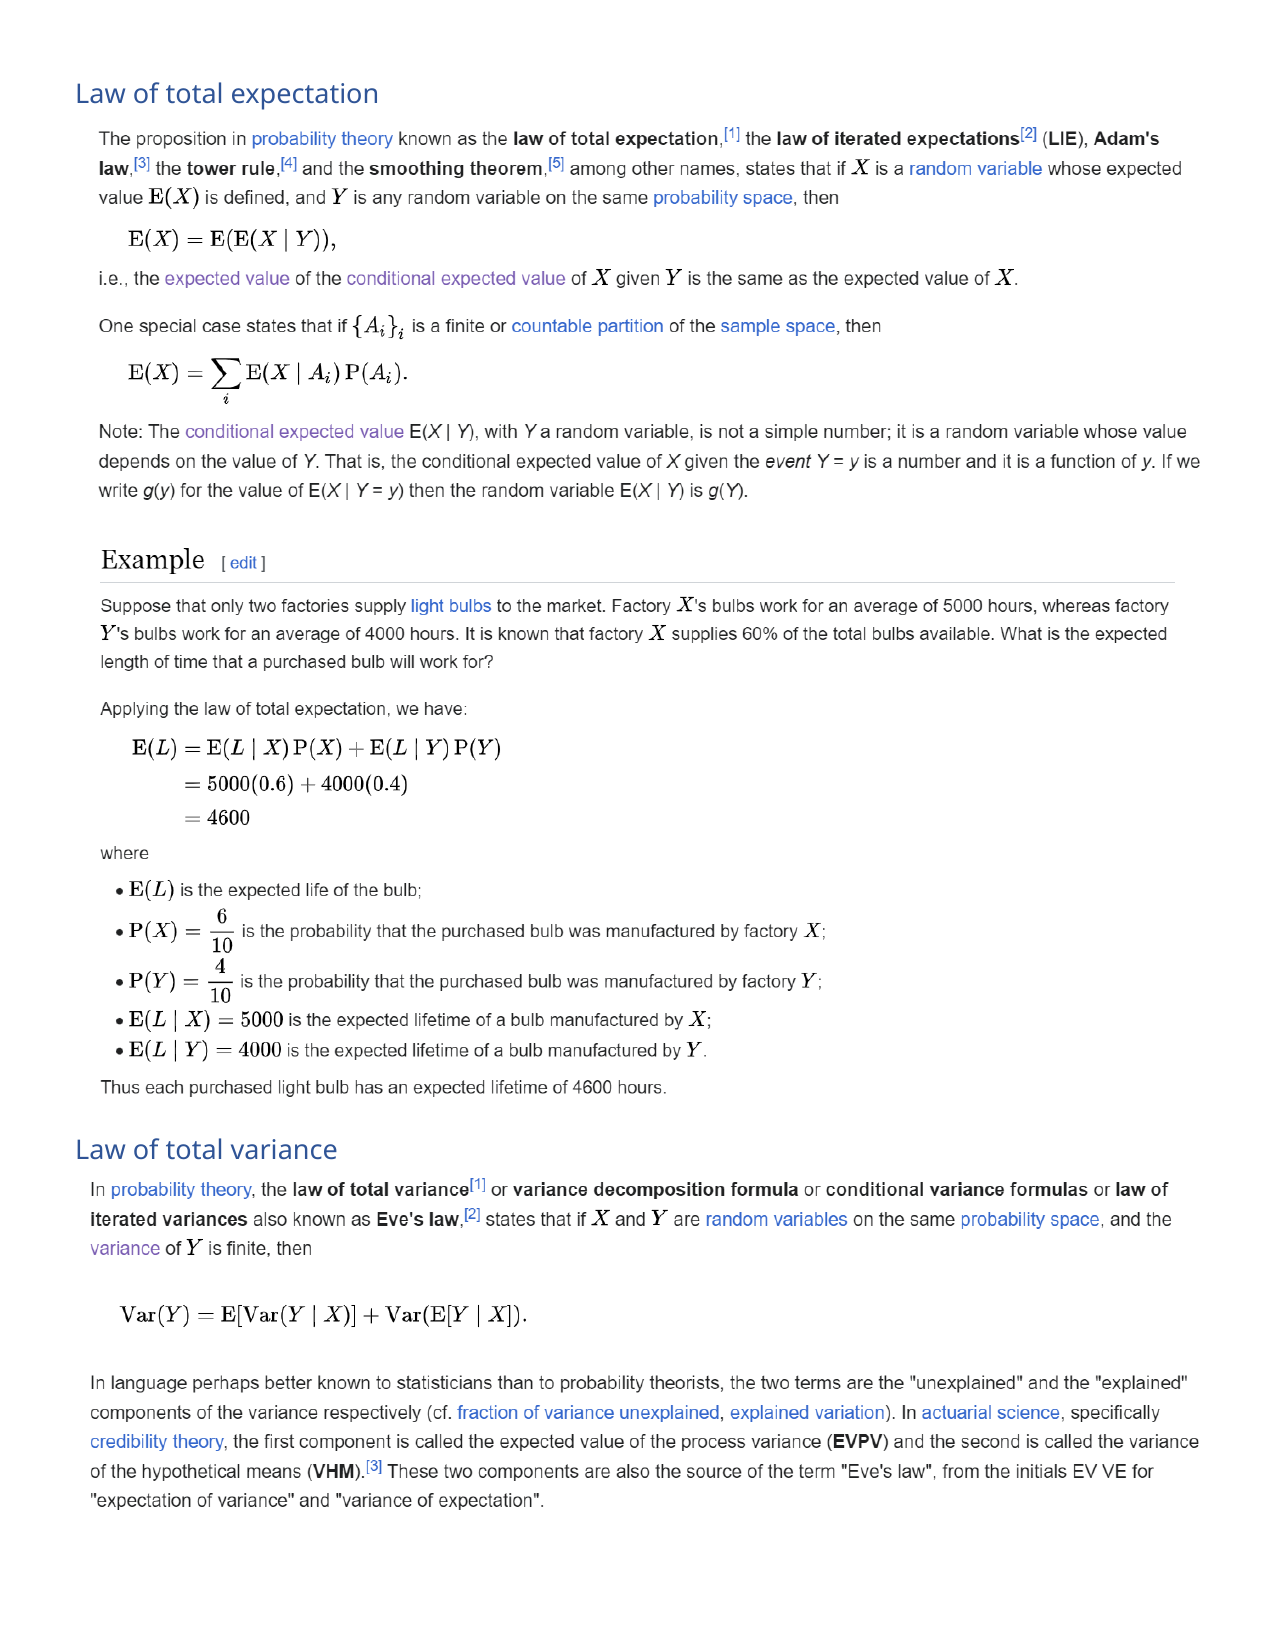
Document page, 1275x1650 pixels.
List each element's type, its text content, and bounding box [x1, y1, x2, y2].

subtitle Law of total expectation [75, 75, 1200, 112]
picture [75, 114, 1237, 509]
subtitle Law of total variance [75, 1130, 1200, 1167]
picture [75, 1170, 1215, 1519]
picture [75, 527, 1228, 1112]
